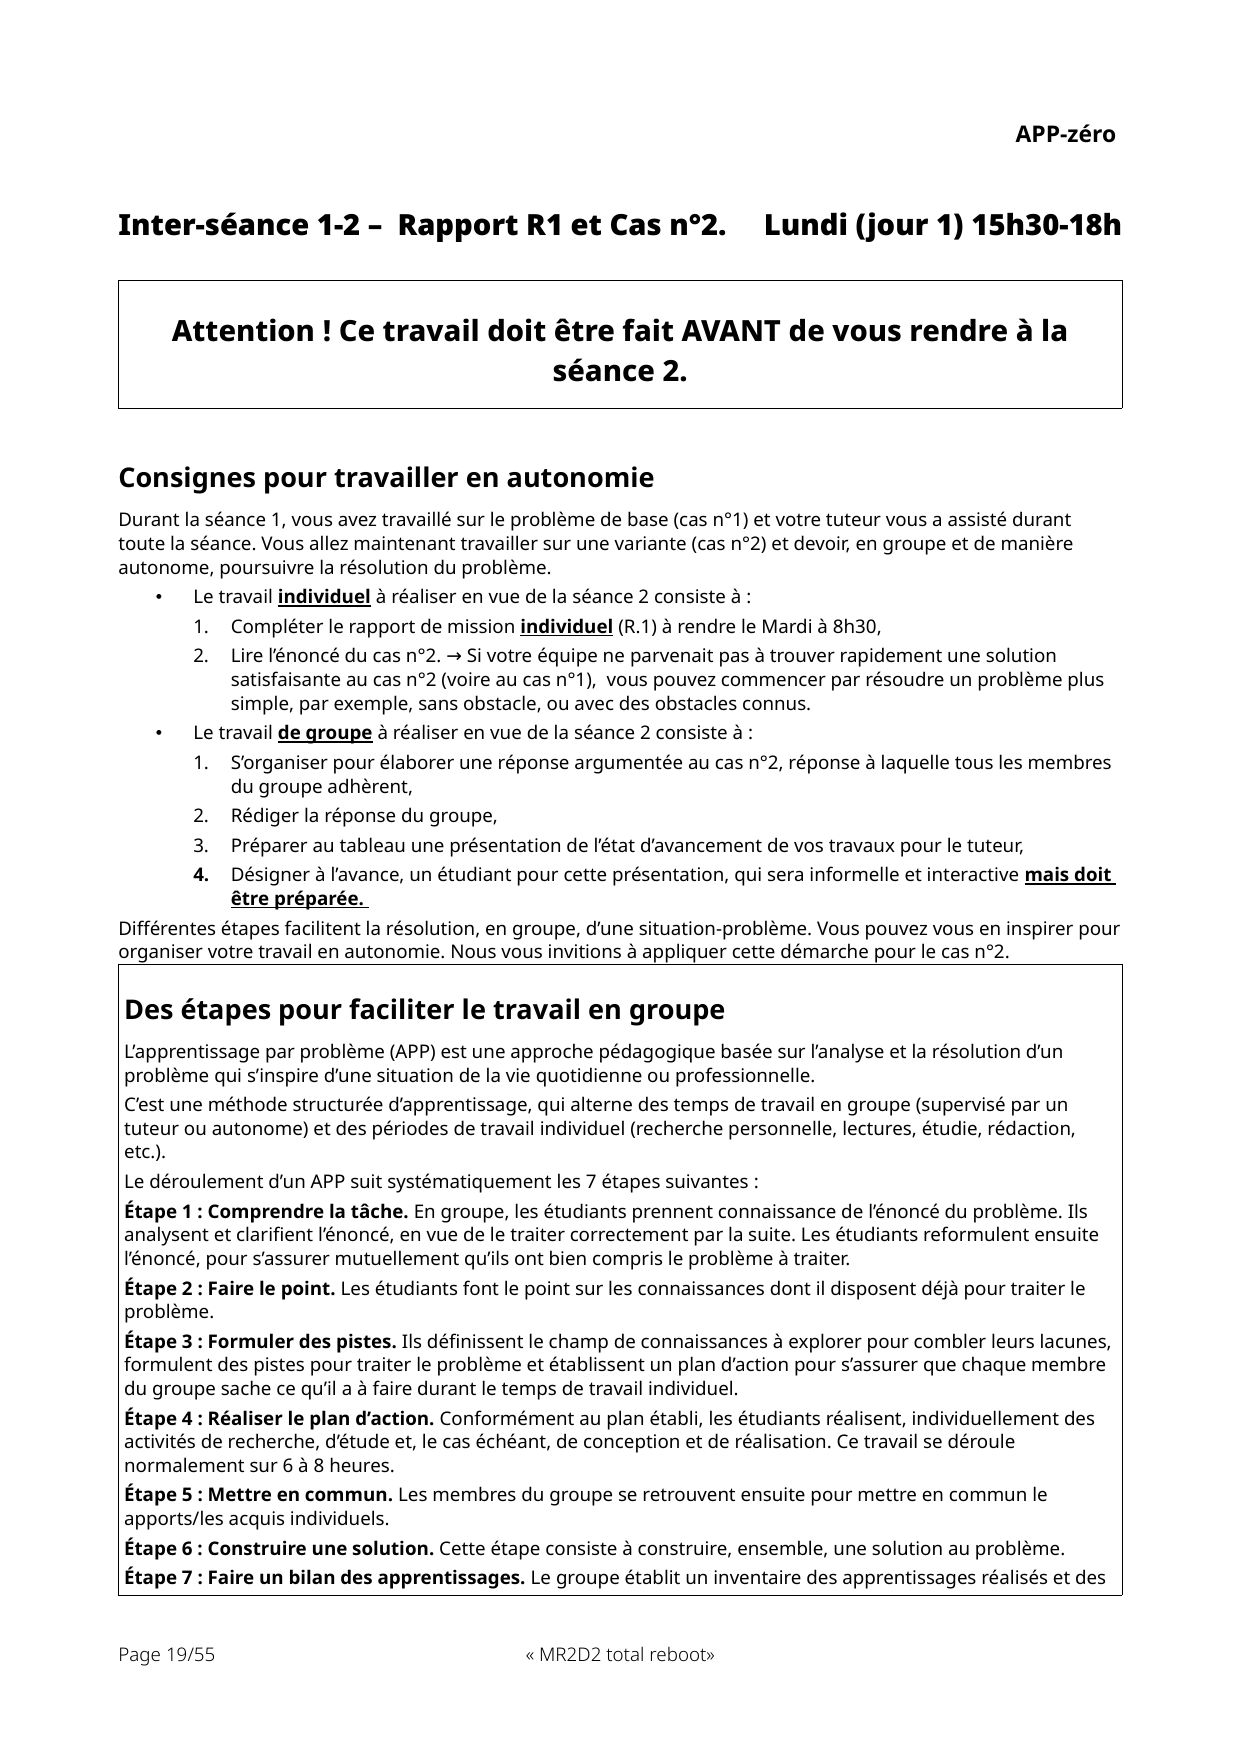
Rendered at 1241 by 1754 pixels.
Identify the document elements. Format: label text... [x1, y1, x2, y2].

list Rédiger la réponse du groupe, [193, 804, 1122, 827]
text Différentes étapes facilitent la résolution, en groupe, d’une situation-problème. Vous pouvez vous en inspirer pour organiser votre travail en autonomie. Nous vous invitions à appliquer cette démarche pour le cas n°2. [118, 916, 1122, 963]
list Le travail de groupe à réaliser en vue de la séance 2 consiste à : [156, 721, 1122, 744]
text Durant la séance 1, vous avez travaillé sur le problème de base (cas n°1) et votre tuteur vous a assisté durant toute la séance. Vous allez maintenant travailler sur une variante (cas n°2) et devoir, en groupe et de manière autonome, poursuivre la résolution du problème. [118, 508, 1122, 579]
list Préparer au tableau une présentation de l’état d’avancement de vos travaux pour le tuteur, [193, 833, 1122, 857]
list Le travail individuel à réaliser en vue de la séance 2 consiste à : [156, 585, 1122, 608]
subtitle Inter-séance 1-2 – Rapport R1 et Cas n°2. Lundi (jour 1) 15h30-18h [118, 204, 1122, 243]
subtitle Consignes pour travailler en autonomie [118, 459, 1122, 496]
table_header Attention ! Ce travail doit être fait AVANT de vous rendre à la séance 2. [119, 281, 1122, 408]
list Désigner à l’avance, un étudiant pour cette présentation, qui sera informelle et interactive mais doit être préparée. [193, 863, 1122, 910]
table_header Des étapes pour faciliter le travail en groupe L’apprentissage par problème (APP) est une approche pédagogique basée sur l’analyse et la résolution d’un problème qui s’inspire d’une situation de la vie quotidienne ou professionnelle. C’est une méthode structurée d’apprentissage, qui alterne des temps de travail en groupe (supervisé par un tuteur ou autonome) et des périodes de travail individuel (recherche personnelle, lectures, étudie, rédaction, etc.). Le déroulement d’un APP suit systématiquement les 7 étapes suivantes : Étape 1 : Comprendre la tâche. En groupe, les étudiants prennent connaissance de l’énoncé du problème. Ils analysent et clarifient l’énoncé, en vue de le traiter correctement par la suite. Les étudiants reformulent ensuite l’énoncé, pour s’assurer mutuellement qu’ils ont bien compris le problème à traiter. Étape 2 : Faire le point. Les étudiants font le point sur les connaissances dont il disposent déjà pour traiter le problème. Étape 3 : Formuler des pistes. Ils définissent le champ de connaissances à explorer pour combler leurs lacunes, formulent des pistes pour traiter le problème et établissent un plan d’action pour s’assurer que chaque membre du groupe sache ce qu’il a à faire durant le temps de travail individuel. Étape 4 : Réaliser le plan d’action. Conformément au plan établi, les étudiants réalisent, individuellement des activités de recherche, d’étude et, le cas échéant, de conception et de réalisation. Ce travail se déroule normalement sur 6 à 8 heures. Étape 5 : Mettre en commun. Les membres du groupe se retrouvent ensuite pour mettre en commun le apports/les acquis individuels. Étape 6 : Construire une solution. Cette étape consiste à construire, ensemble, une solution au problème. Étape 7 : Faire un bilan des apprentissages. Le groupe établit un inventaire des apprentissages réalisés et des [119, 965, 1122, 1595]
list Compléter le rapport de mission individuel (R.1) à rendre le Mardi à 8h30, [193, 614, 1122, 638]
list Lire l’énoncé du cas n°2. → Si votre équipe ne parvenait pas à trouver rapidement une solution satisfaisante au cas n°2 (voire au cas n°1), vous pouvez commencer par résoudre un problème plus simple, par exemple, sans obstacle, ou avec des obstacles connus. [193, 644, 1122, 715]
list S’organiser pour élaborer une réponse argumentée au cas n°2, réponse à laquelle tous les membres du groupe adhèrent, [193, 751, 1122, 798]
